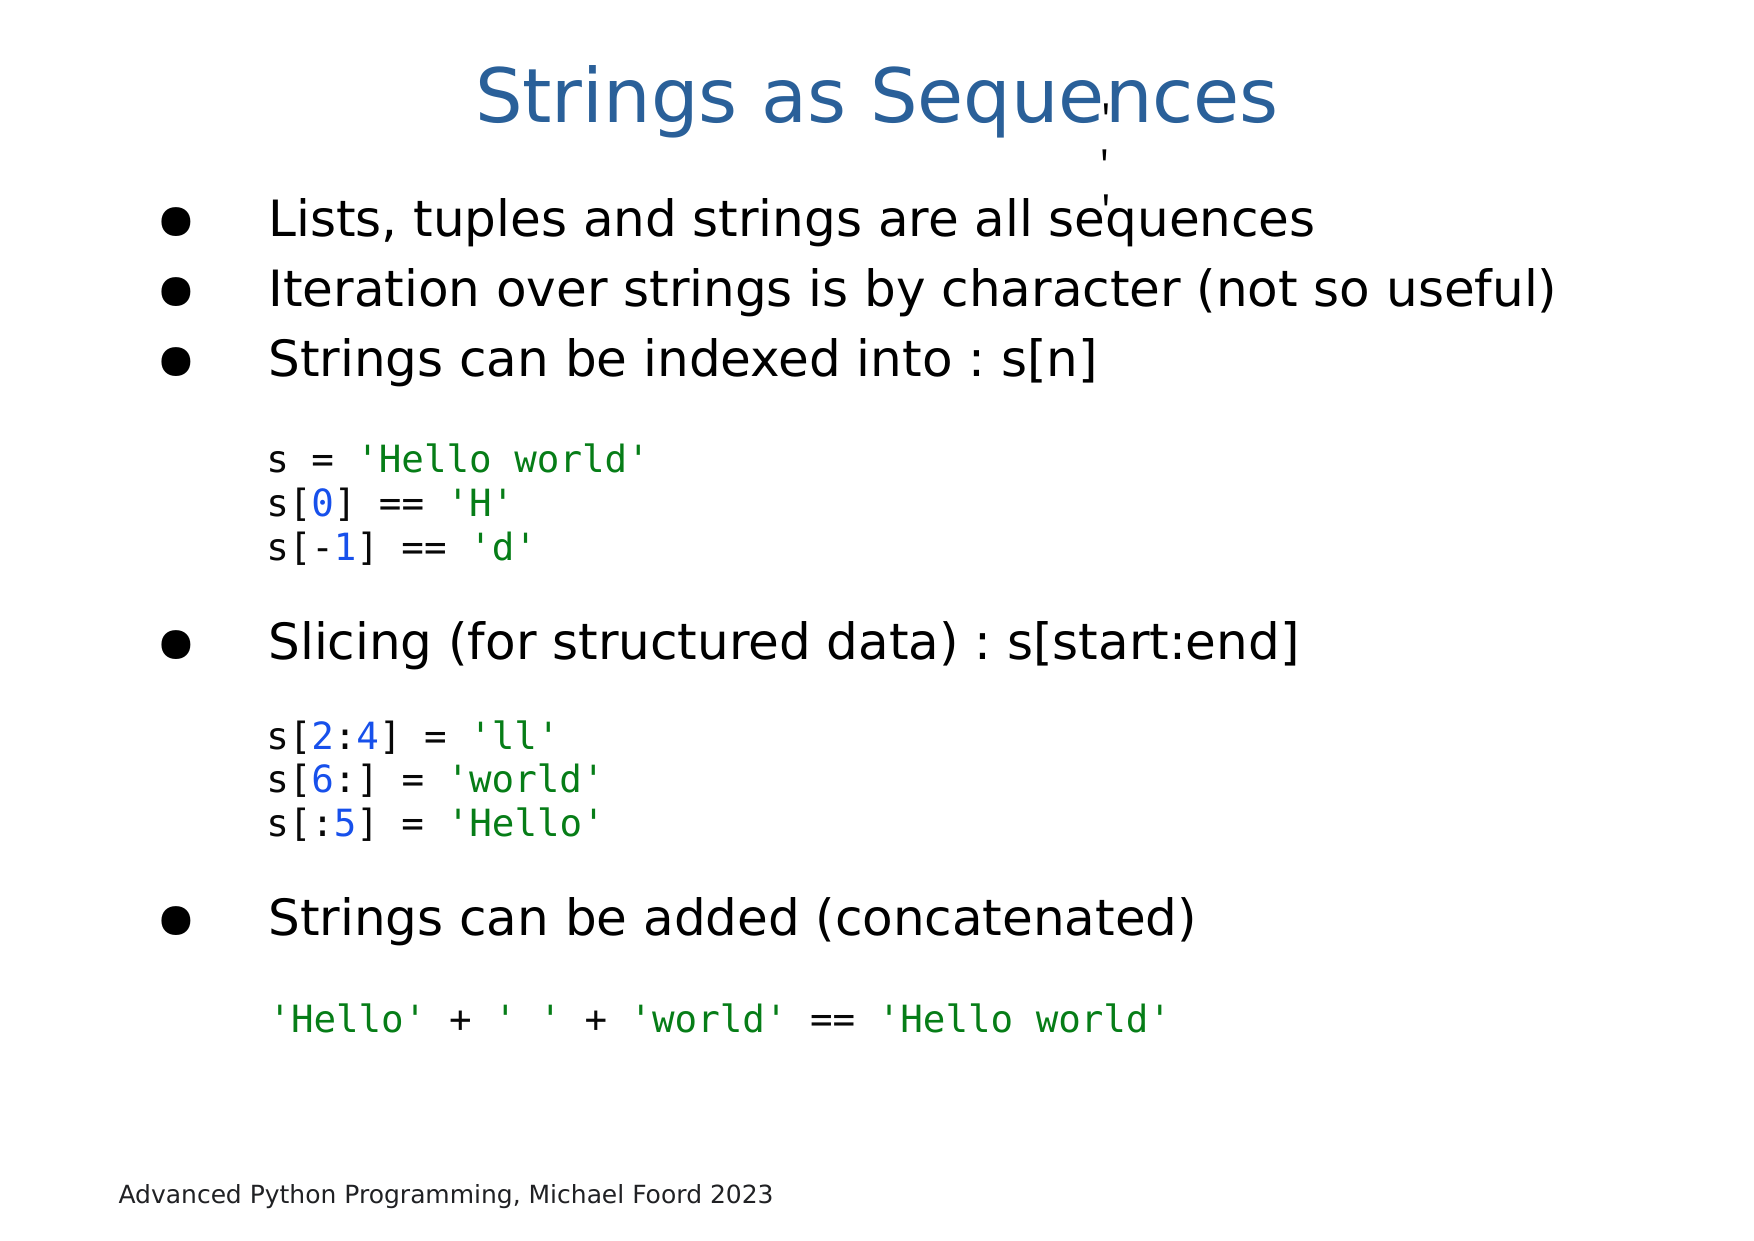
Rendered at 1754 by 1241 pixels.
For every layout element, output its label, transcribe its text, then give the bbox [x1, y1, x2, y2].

list Strings can be added (concatenated) [156, 889, 1636, 947]
text 'Hello' + ' ' + 'world' == 'Hello world' [266, 986, 1636, 1044]
list Lists, tuples and strings are all sequences [156, 190, 1636, 248]
text s[2:4] = 'll' s[6:] = 'world' s[:5] = 'Hello' [266, 714, 1636, 845]
list Slicing (for structured data) : s[start:end] [156, 613, 1636, 671]
list Iteration over strings is by character (not so useful) [156, 260, 1636, 318]
list Strings can be indexed into : s[n] [156, 330, 1636, 388]
text Strings as Sequences [118, 53, 1636, 140]
text s = 'Hello world' s[0] == 'H' s[-1] == 'd' [266, 438, 1636, 569]
